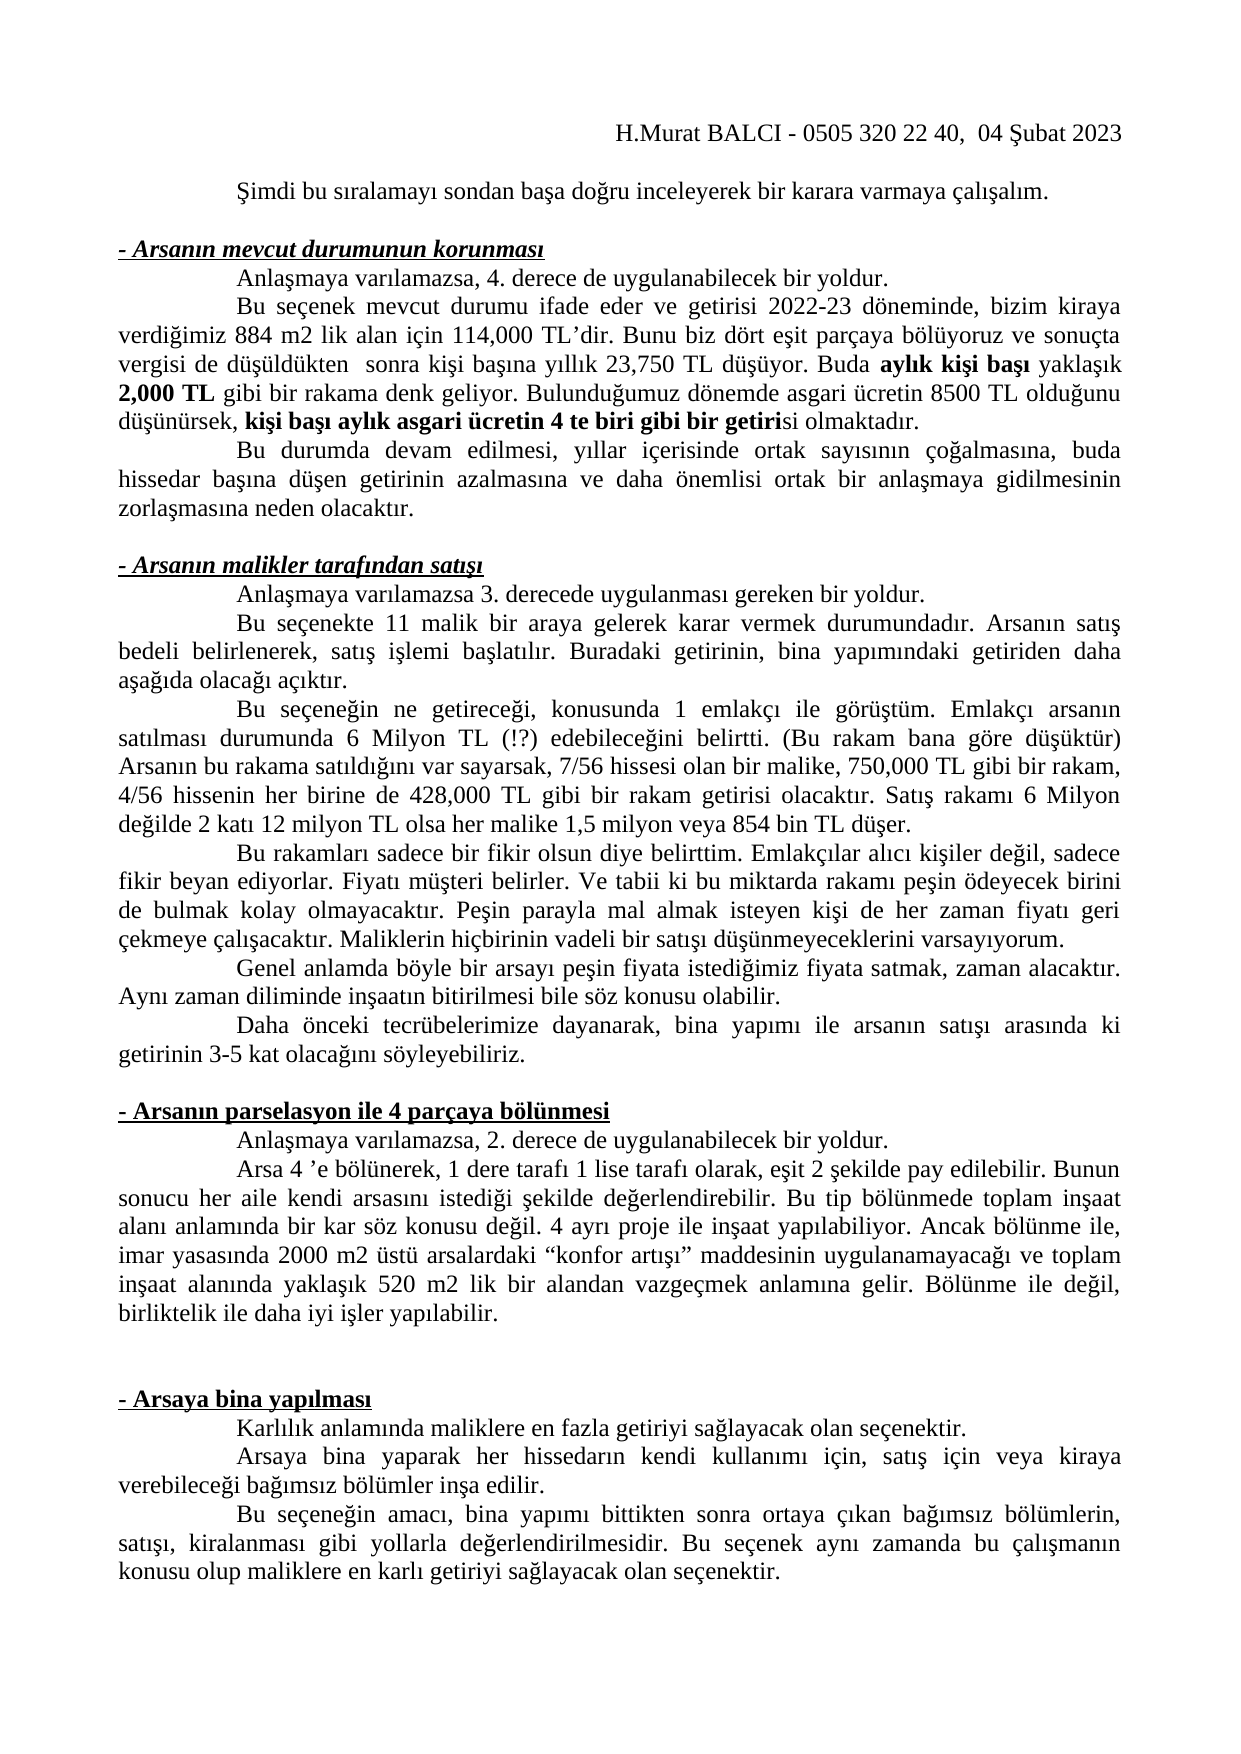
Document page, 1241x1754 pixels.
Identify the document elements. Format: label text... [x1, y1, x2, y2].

text Bu rakamları sadece bir fikir olsun diye belirttim. Emlakçılar alıcı kişiler değil, sadece fikir beyan ediyorlar. Fiyatı müşteri belirler. Ve tabii ki bu miktarda rakamı peşin ödeyecek birini de bulmak kolay olmayacaktır. Peşin parayla mal almak isteyen kişi de her zaman fiyatı geri çekmeye çalışacaktır. Maliklerin hiçbirinin vadeli bir satışı düşünmeyeceklerini varsayıyorum. [118, 838, 1122, 953]
text Daha önceki tecrübelerimize dayanarak, bina yapımı ile arsanın satışı arasında ki getirinin 3-5 kat olacağını söyleyebiliriz. [118, 1010, 1122, 1068]
text Arsaya bina yaparak her hissedarın kendi kullanımı için, satış için veya kiraya verebileceği bağımsız bölümler inşa edilir. [118, 1441, 1122, 1499]
text Anlaşmaya varılamazsa 3. derecede uygulanması gereken bir yoldur. [118, 579, 1122, 608]
text - Arsanın malikler tarafından satışı [118, 550, 1122, 579]
text Genel anlamda böyle bir arsayı peşin fiyata istediğimiz fiyata satmak, zaman alacaktır. Aynı zaman diliminde inşaatın bitirilmesi bile söz konusu olabilir. [118, 953, 1122, 1010]
text - Arsaya bina yapılması [118, 1384, 1122, 1413]
text - Arsanın parselasyon ile 4 parçaya bölünmesi [118, 1096, 1122, 1125]
text Bu seçenekte 11 malik bir araya gelerek karar vermek durumundadır. Arsanın satış bedeli belirlenerek, satış işlemi başlatılır. Buradaki getirinin, bina yapımındaki getiriden daha aşağıda olacağı açıktır. [118, 608, 1122, 694]
text Bu seçeneğin ne getireceği, konusunda 1 emlakçı ile görüştüm. Emlakçı arsanın satılması durumunda 6 Milyon TL (!?) edebileceğini belirtti. (Bu rakam bana göre düşüktür) Arsanın bu rakama satıldığını var sayarsak, 7/56 hissesi olan bir malike, 750,000 TL gibi bir rakam, 4/56 hissenin her birine de 428,000 TL gibi bir rakam getirisi olacaktır. Satış rakamı 6 Milyon değilde 2 katı 12 milyon TL olsa her malike 1,5 milyon veya 854 bin TL düşer. [118, 694, 1122, 838]
text Arsa 4 ’e bölünerek, 1 dere tarafı 1 lise tarafı olarak, eşit 2 şekilde pay edilebilir. Bunun sonucu her aile kendi arsasını istediği şekilde değerlendirebilir. Bu tip bölünmede toplam inşaat alanı anlamında bir kar söz konusu değil. 4 ayrı proje ile inşaat yapılabiliyor. Ancak bölünme ile, imar yasasında 2000 m2 üstü arsalardaki “konfor artışı” maddesinin uygulanamayacağı ve toplam inşaat alanında yaklaşık 520 m2 lik bir alandan vazgeçmek anlamına gelir. Bölünme ile değil, birliktelik ile daha iyi işler yapılabilir. [118, 1154, 1122, 1326]
text Anlaşmaya varılamazsa, 4. derece de uygulanabilecek bir yoldur. [118, 263, 1122, 291]
text Şimdi bu sıralamayı sondan başa doğru inceleyerek bir karara varmaya çalışalım. [118, 176, 1122, 205]
text Bu seçenek mevcut durumu ifade eder ve getirisi 2022-23 döneminde, bizim kiraya verdiğimiz 884 m2 lik alan için 114,000 TL’dir. Bunu biz dört eşit parçaya bölüyoruz ve sonuçta vergisi de düşüldükten sonra kişi başına yıllık 23,750 TL düşüyor. Buda aylık kişi başı yaklaşık 2,000 TL gibi bir rakama denk geliyor. Bulunduğumuz dönemde asgari ücretin 8500 TL olduğunu düşünürsek, kişi başı aylık asgari ücretin 4 te biri gibi bir getirisi olmaktadır. [118, 291, 1122, 435]
text Bu durumda devam edilmesi, yıllar içerisinde ortak sayısının çoğalmasına, buda hissedar başına düşen getirinin azalmasına ve daha önemlisi ortak bir anlaşmaya gidilmesinin zorlaşmasına neden olacaktır. [118, 435, 1122, 521]
text Bu seçeneğin amacı, bina yapımı bittikten sonra ortaya çıkan bağımsız bölümlerin, satışı, kiralanması gibi yollarla değerlendirilmesidir. Bu seçenek aynı zamanda bu çalışmanın konusu olup maliklere en karlı getiriyi sağlayacak olan seçenektir. [118, 1499, 1122, 1585]
text Karlılık anlamında maliklere en fazla getiriyi sağlayacak olan seçenektir. [118, 1413, 1122, 1441]
text Anlaşmaya varılamazsa, 2. derece de uygulanabilecek bir yoldur. [118, 1125, 1122, 1154]
text - Arsanın mevcut durumunun korunması [118, 234, 1122, 263]
